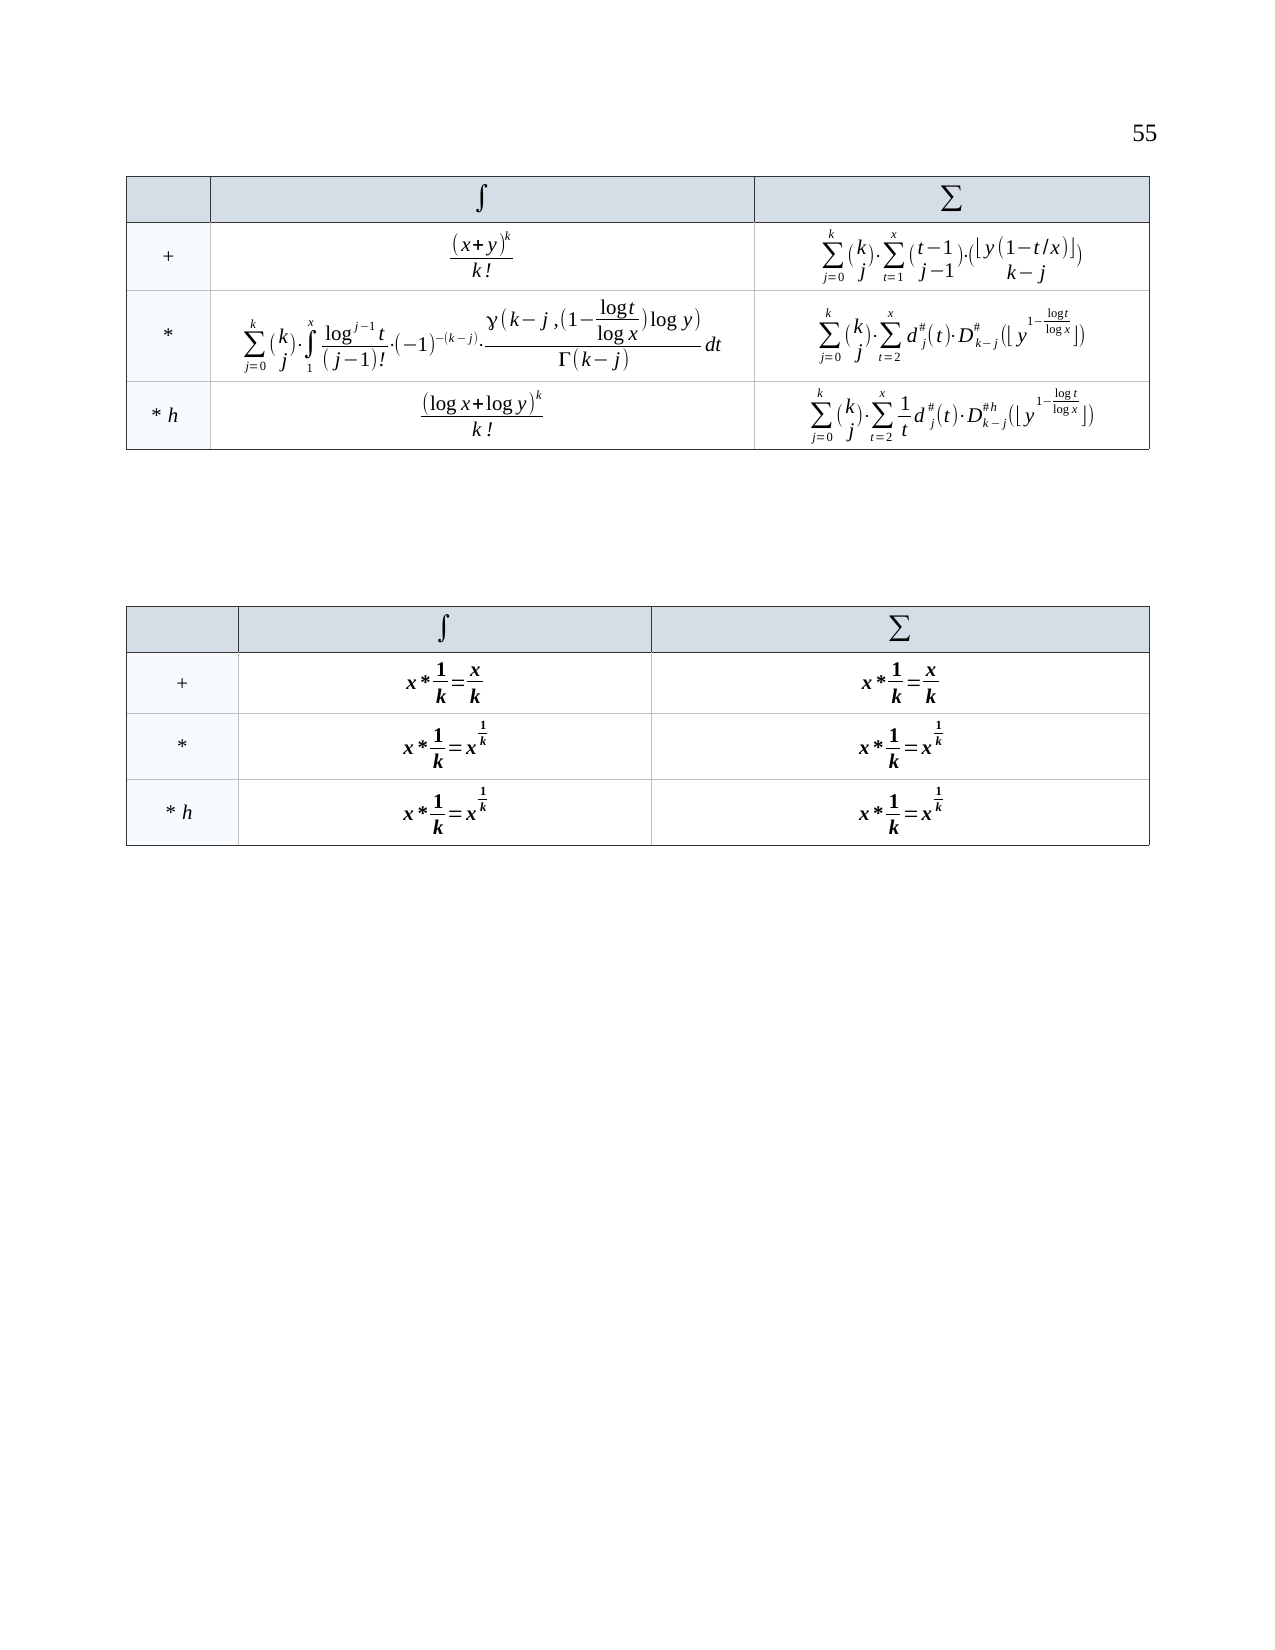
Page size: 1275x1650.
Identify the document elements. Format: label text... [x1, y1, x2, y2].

table_cell [755, 291, 1149, 381]
table_cell [211, 223, 754, 290]
table_cell * [127, 382, 210, 449]
table_header [755, 177, 1149, 222]
table_cell [652, 780, 1149, 845]
table_cell + [127, 223, 210, 290]
table_cell [755, 382, 1149, 449]
table_cell [239, 780, 651, 845]
table_cell [652, 714, 1149, 779]
table_cell [211, 382, 754, 449]
table_cell + [127, 653, 238, 713]
table_header [239, 607, 651, 652]
table_header [127, 607, 238, 652]
table_header [652, 607, 1149, 652]
table_cell * [127, 714, 238, 779]
table_header [211, 177, 754, 222]
table_header [127, 177, 210, 222]
table_cell [239, 714, 651, 779]
table_cell [211, 291, 754, 381]
table_cell [239, 653, 651, 713]
table_cell [652, 653, 1149, 713]
table_cell * [127, 780, 238, 845]
table_cell * [127, 291, 210, 381]
table_cell [755, 223, 1149, 290]
